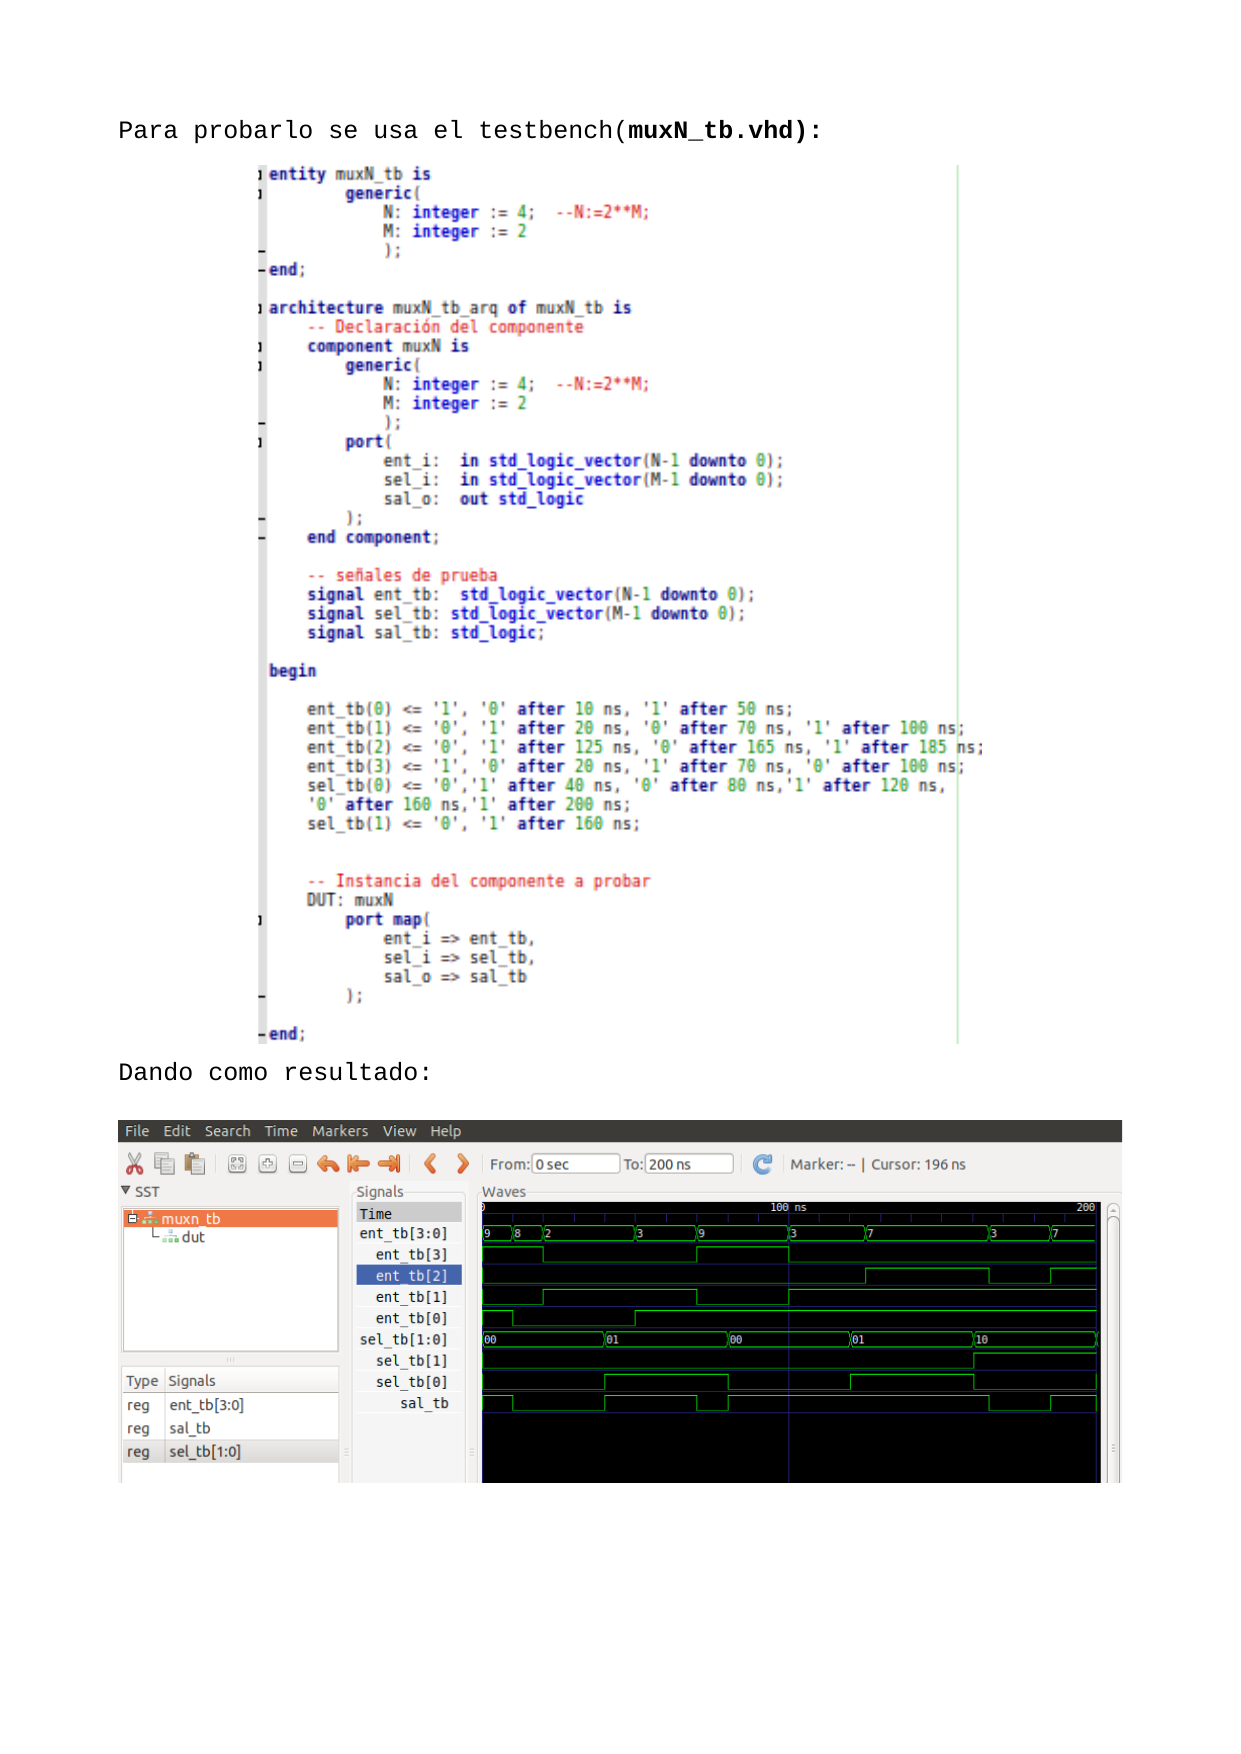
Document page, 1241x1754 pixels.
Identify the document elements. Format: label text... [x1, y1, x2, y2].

picture [258, 165, 982, 1044]
text Para probarlo se usa el testbench(muxN_tb.vhd): [118, 118, 1122, 146]
picture [118, 1120, 1123, 1483]
text Dando como resultado: [118, 1060, 1122, 1088]
